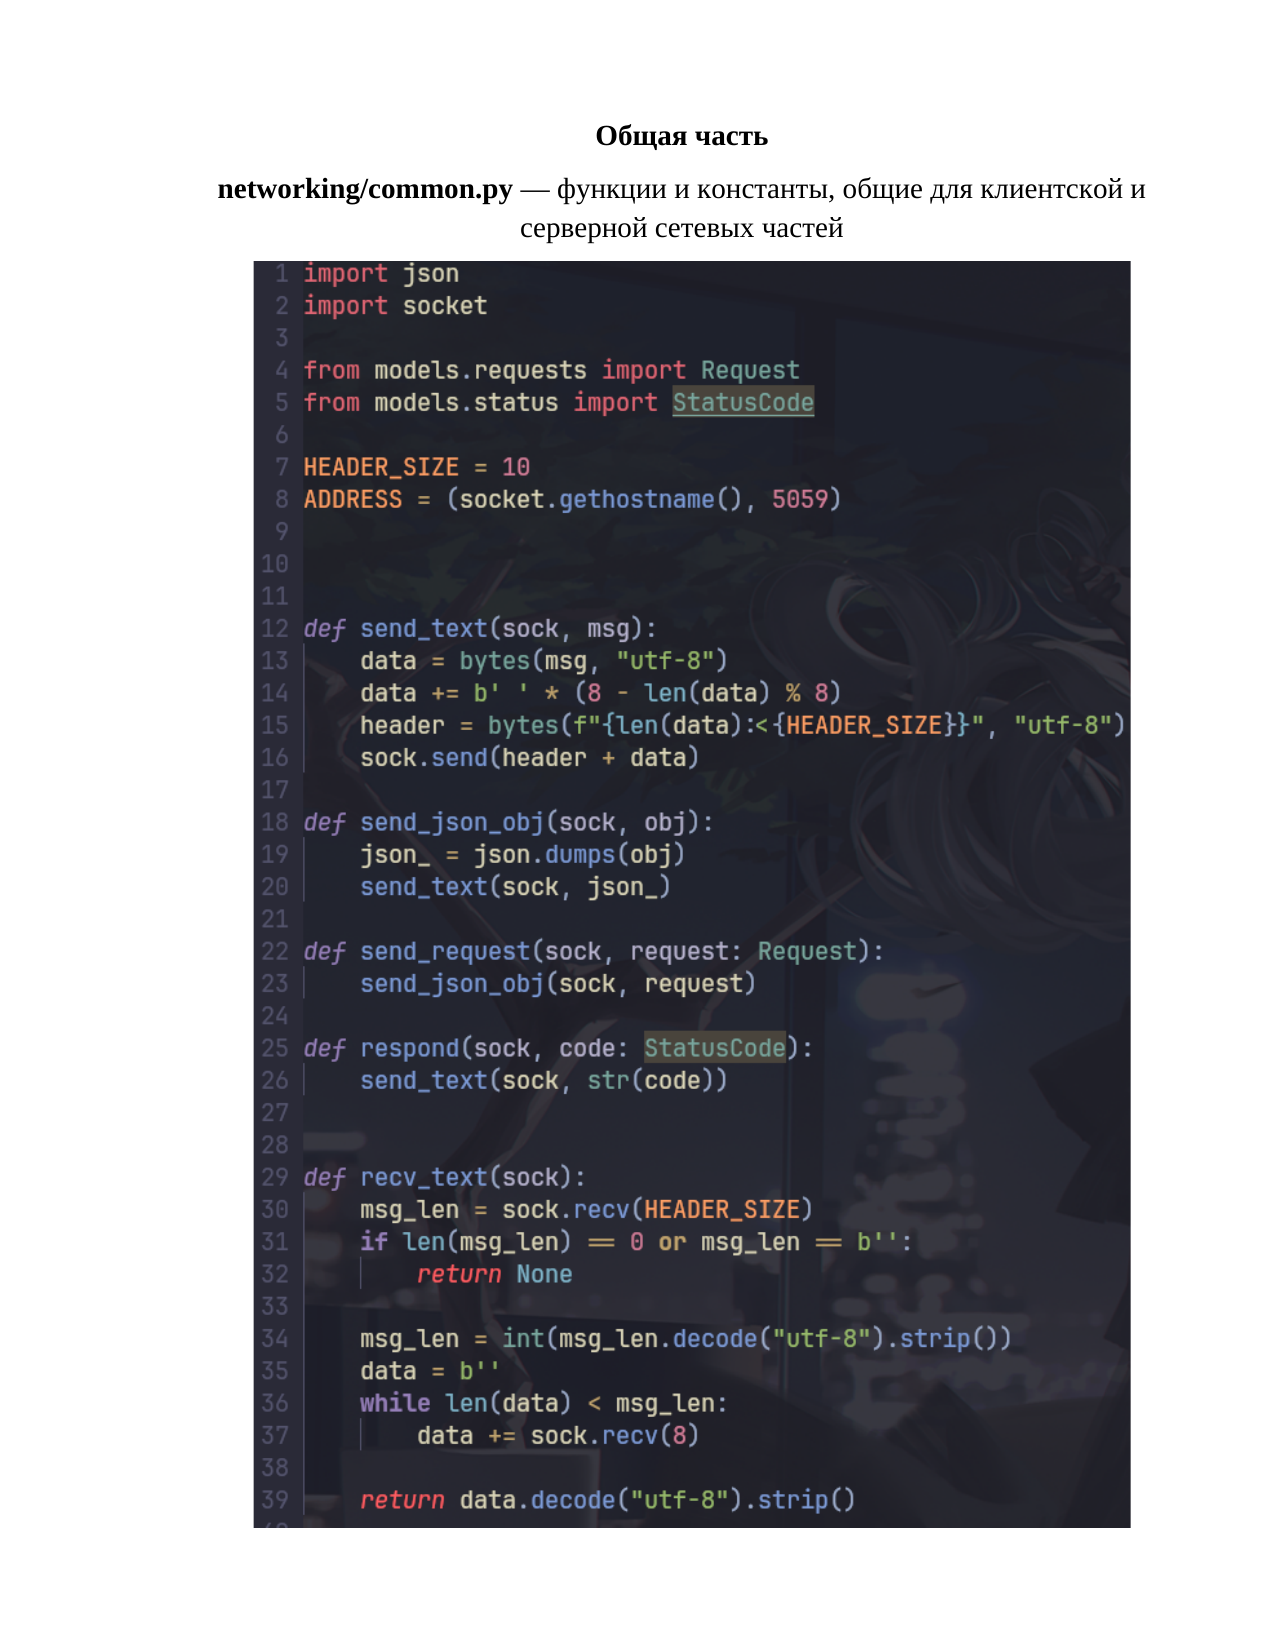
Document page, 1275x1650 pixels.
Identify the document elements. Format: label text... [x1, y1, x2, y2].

text Общая часть [177, 118, 1186, 152]
text networking/common.py — функции и константы, общие для клиентской и серверной сетевых частей [177, 171, 1186, 243]
picture [253, 261, 1131, 1528]
